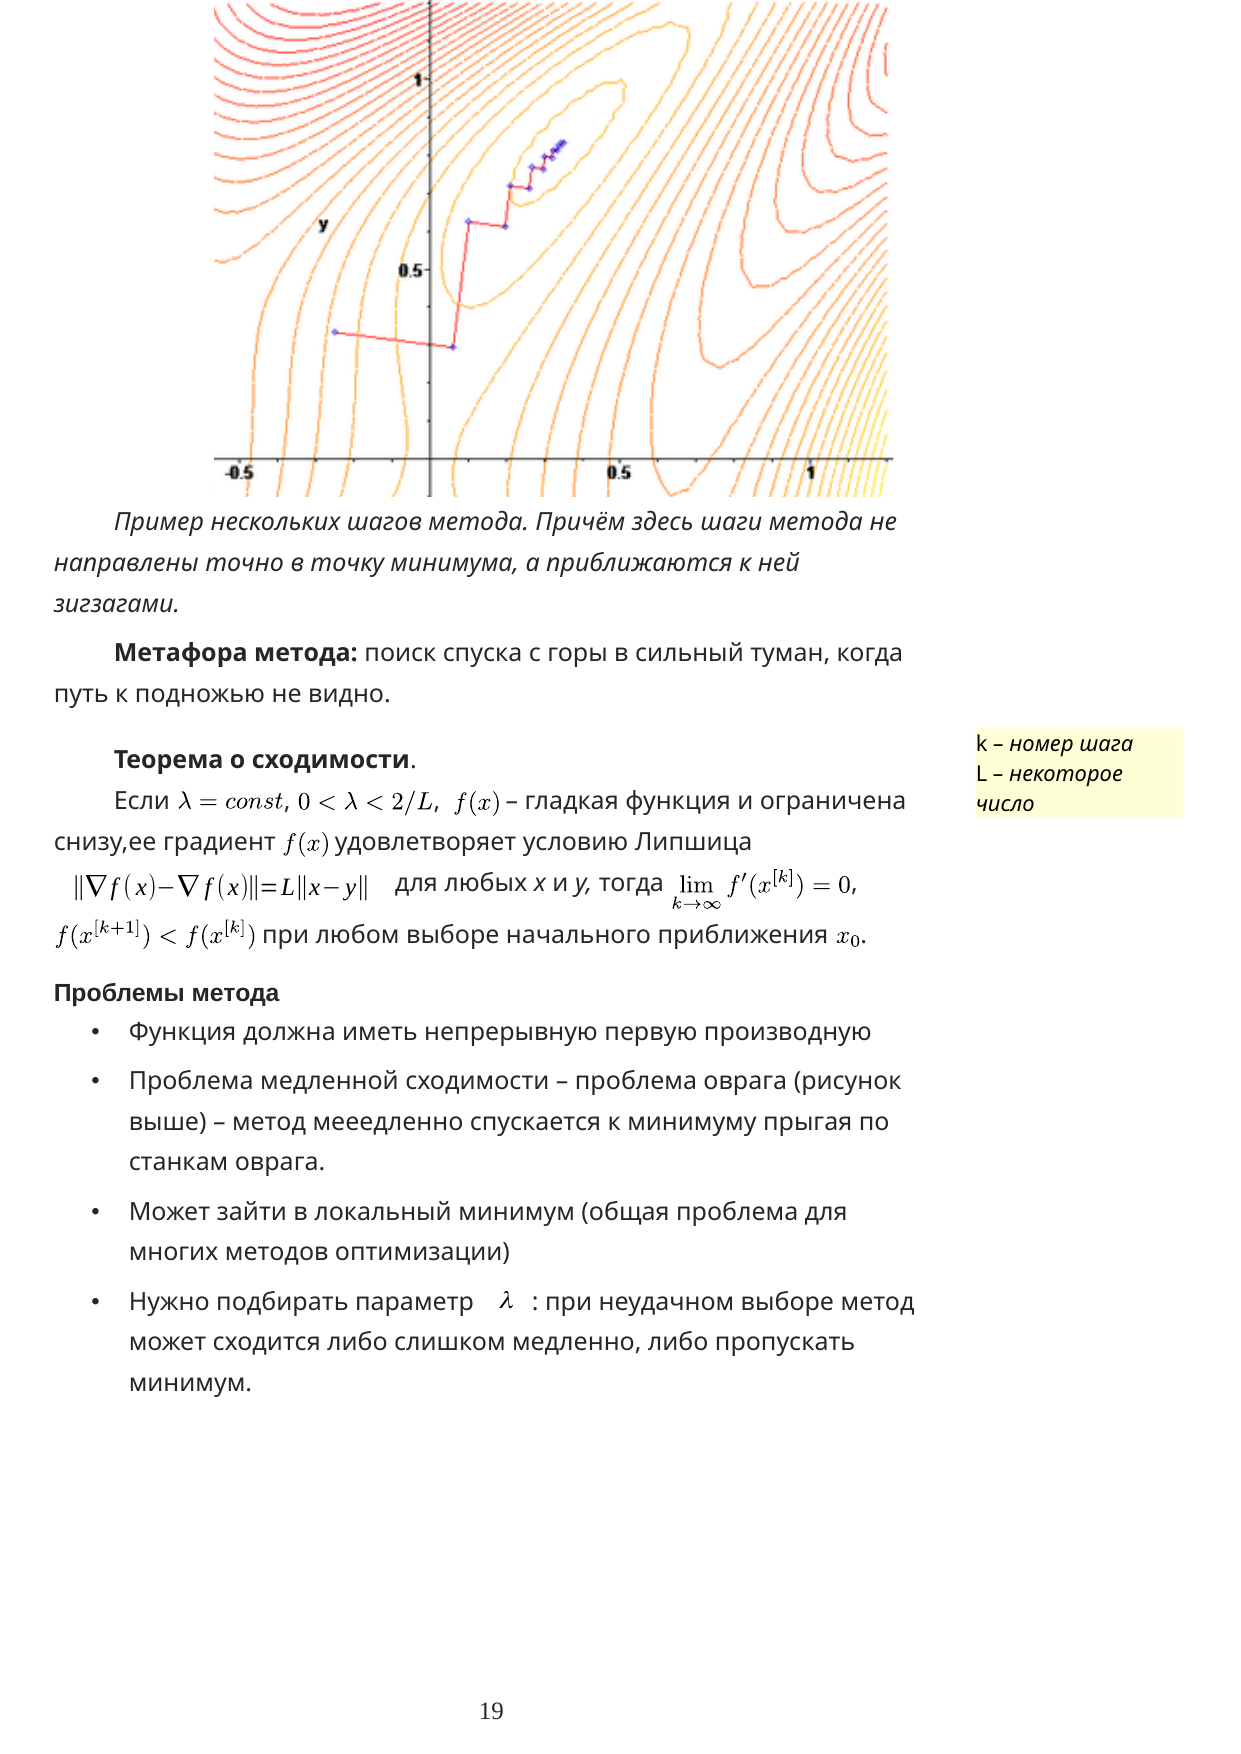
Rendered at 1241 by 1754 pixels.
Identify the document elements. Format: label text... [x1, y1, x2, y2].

text Пример нескольких шагов метода. Причём здесь шаги метода не направлены точно в точку минимума, а приближаются к ней зигзагами. [53, 49, 928, 619]
subtitle Проблемы метода [53, 978, 928, 1007]
list Может зайти в локальный минимум (общая проблема для многих методов оптимизации) [91, 1193, 928, 1268]
list Функция должна иметь непрерывную первую производную [91, 1013, 928, 1047]
text Если , , – гладкая функция и ограничена снизу,ее градиент удовлетворяет условию Липшица для любых x и y, тогда , при любом выборе начального приближения . [53, 783, 928, 951]
list Проблема медленной сходимости – проблема оврага (рисунок выше) – метод мееедленно спускается к минимуму прыгая по станкам оврага. [91, 1062, 928, 1178]
picture [214, 0, 894, 497]
text Теорема о сходимости. [53, 742, 928, 776]
list Нужно подбирать параметр : при неудачном выборе метод может сходится либо слишком медленно, либо пропускать минимум. [91, 1283, 928, 1399]
text Метафора метода: поиск спуска с горы в сильный туман, когда путь к подножью не видно. [53, 634, 928, 709]
